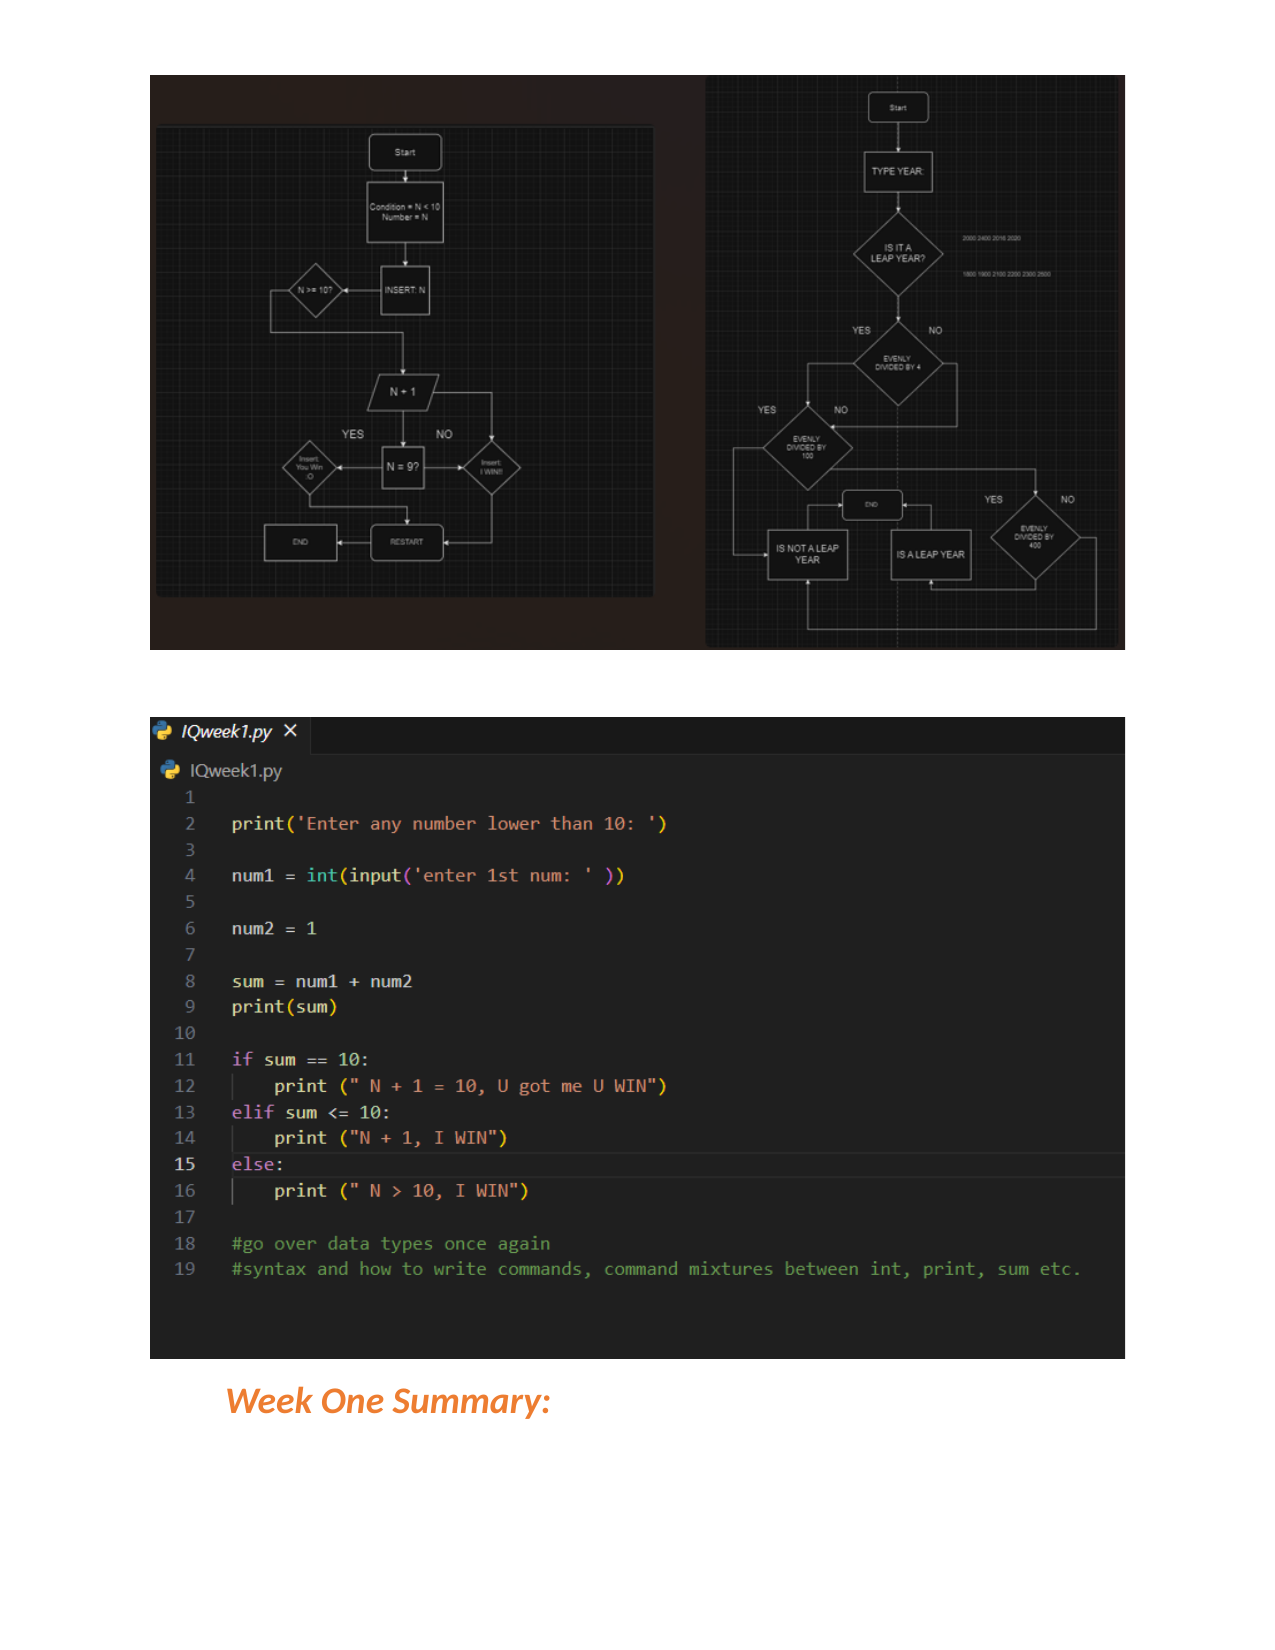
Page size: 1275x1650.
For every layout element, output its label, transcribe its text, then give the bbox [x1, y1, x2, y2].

list Week One Summary: [225, 1377, 1125, 1423]
